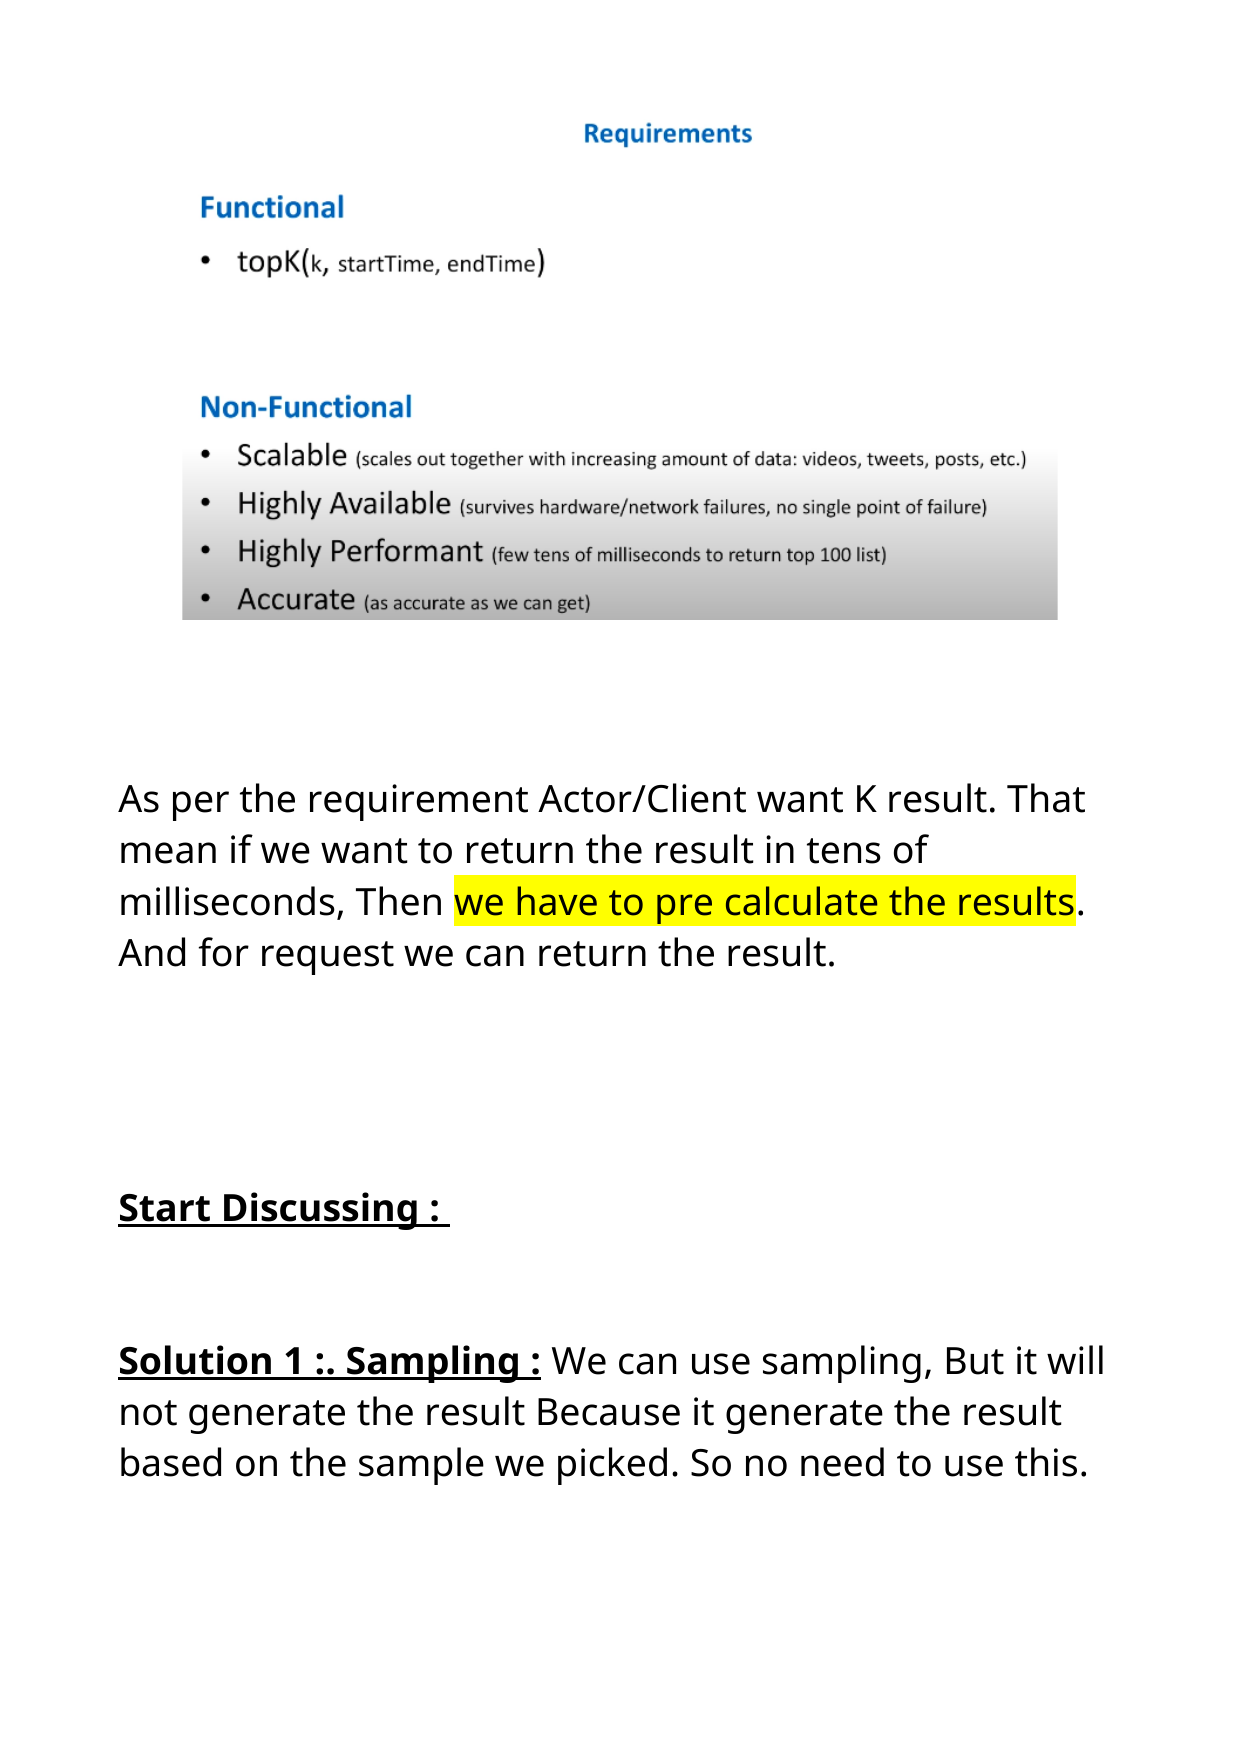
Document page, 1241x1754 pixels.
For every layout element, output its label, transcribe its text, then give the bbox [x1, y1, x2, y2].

text Start Discussing : [118, 1181, 1122, 1232]
text Solution 1 :. Sampling : We can use sampling, But it will not generate the result Because it generate the result based on the sample we picked. So no need to use this. [118, 1334, 1122, 1487]
picture [182, 118, 1058, 620]
text As per the requirement Actor/Client want K result. That mean if we want to return the result in tens of milliseconds, Then we have to pre calculate the results. And for request we can return the result. [118, 773, 1122, 977]
